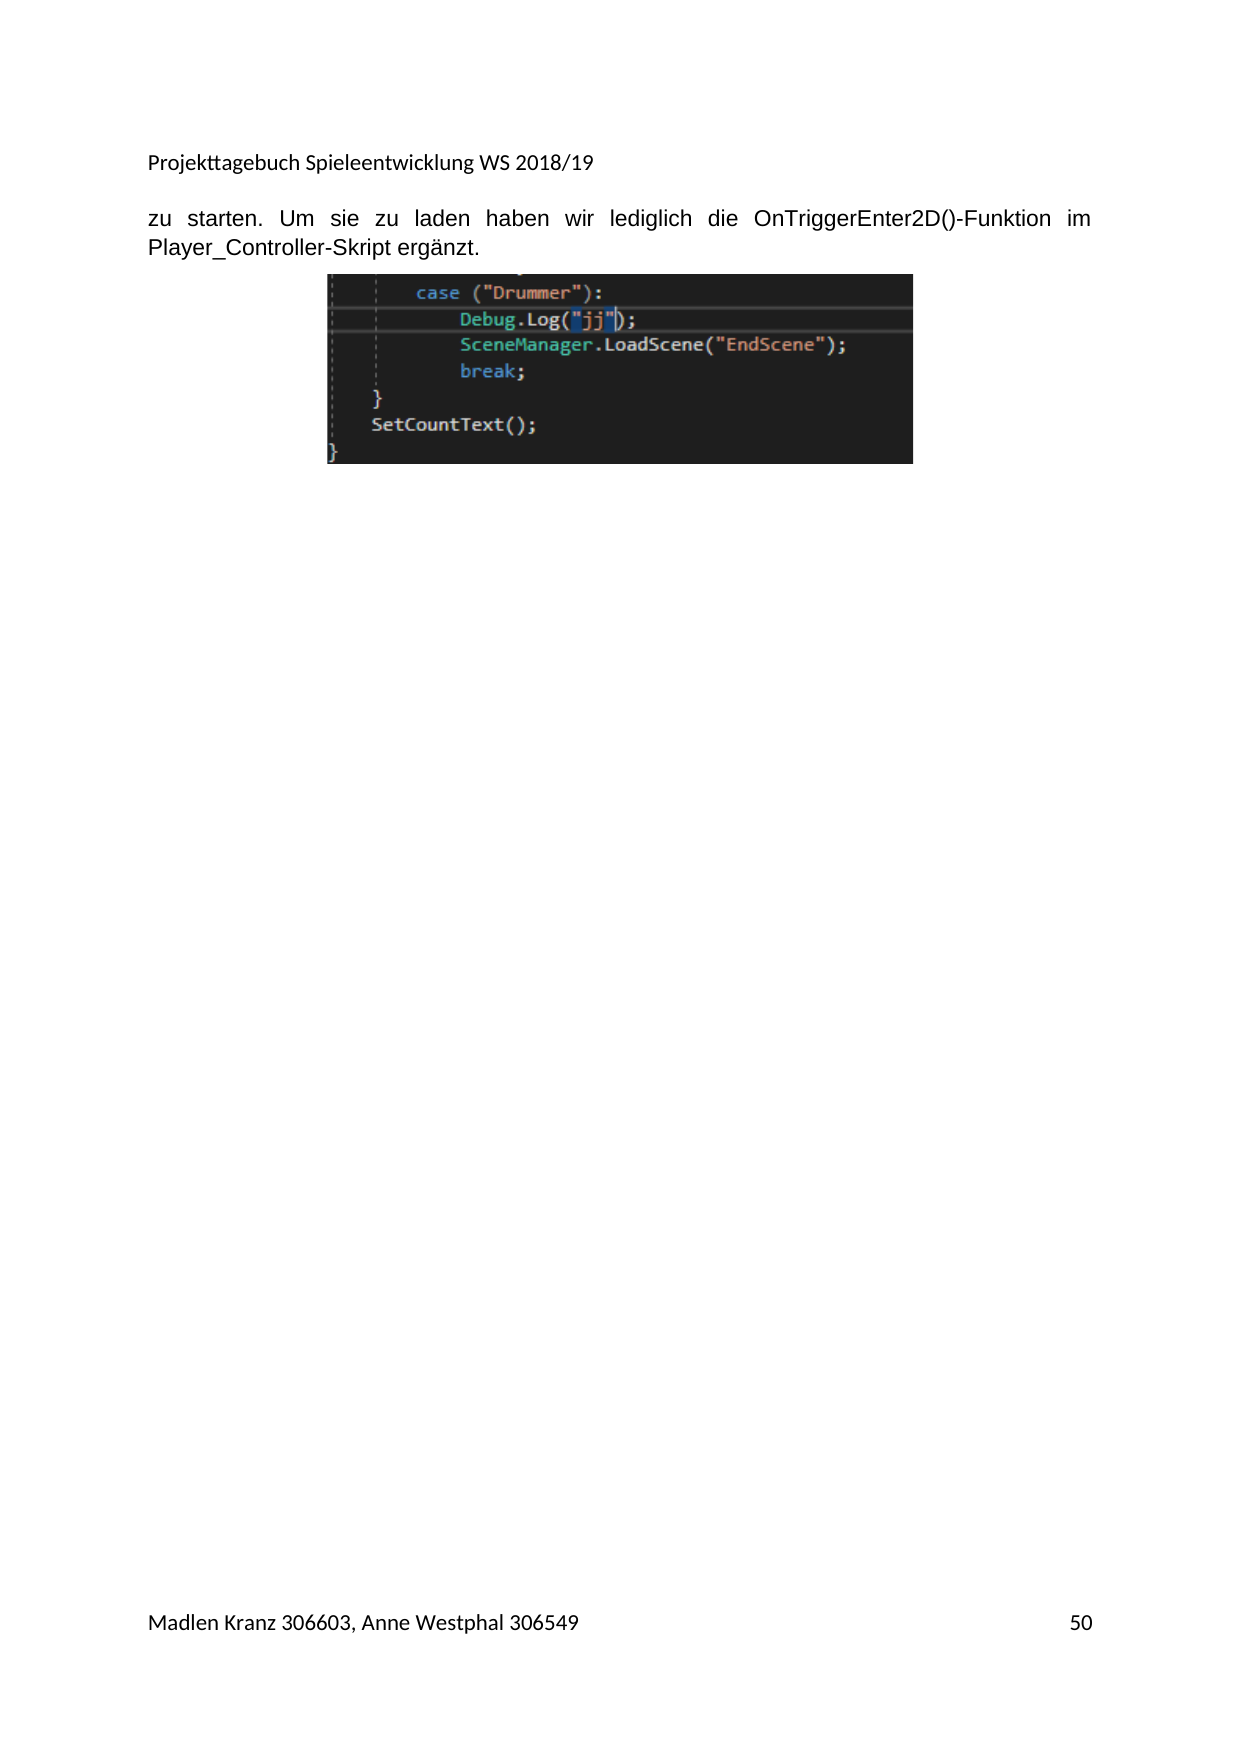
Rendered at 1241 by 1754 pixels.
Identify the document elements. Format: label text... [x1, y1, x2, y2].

picture [327, 274, 914, 464]
text zu starten. Um sie zu laden haben wir lediglich die OnTriggerEnter2D()-Funktion im Player_Controller-Skript ergänzt. [148, 205, 1093, 260]
